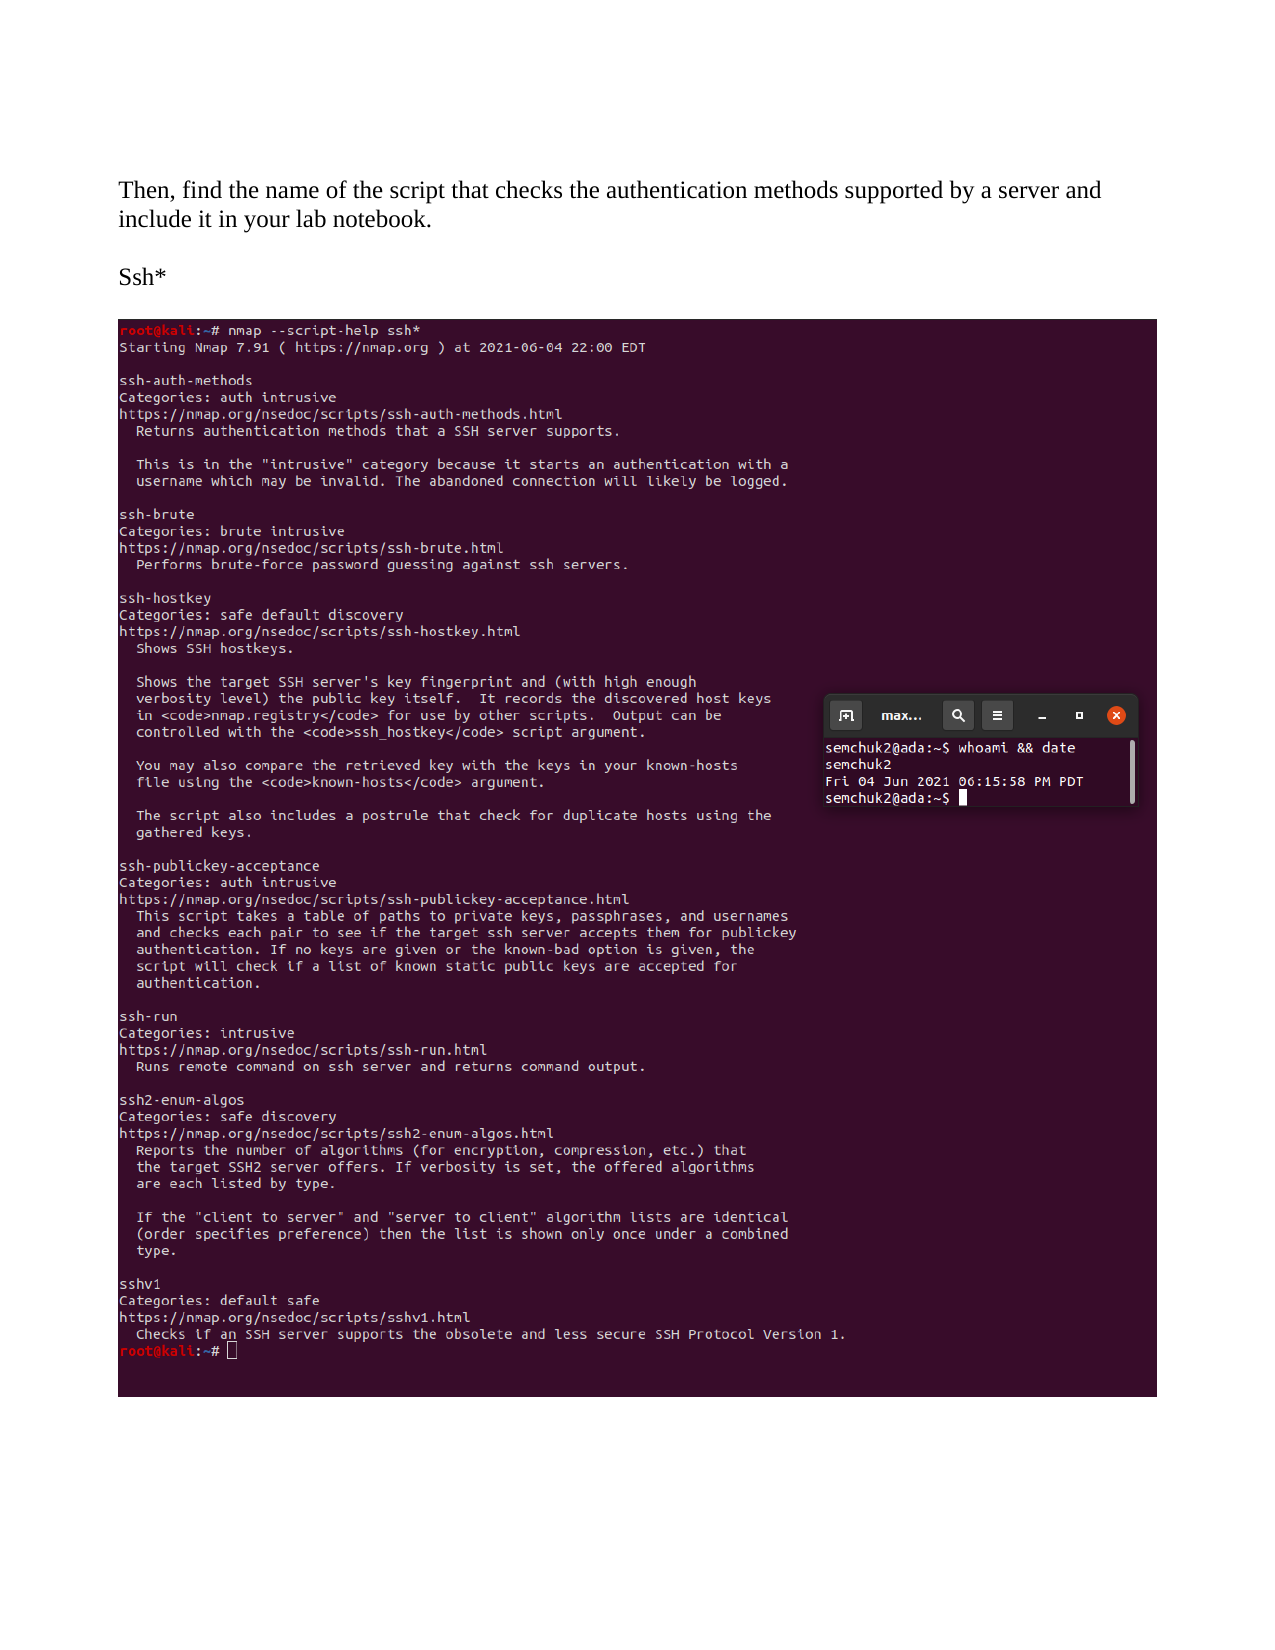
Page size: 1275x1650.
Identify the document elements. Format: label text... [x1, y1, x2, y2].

text Then, find the name of the script that checks the authentication methods supported by a server and include it in your lab notebook. [118, 176, 1157, 233]
picture [118, 319, 1157, 1397]
text Ssh* [118, 262, 1157, 291]
